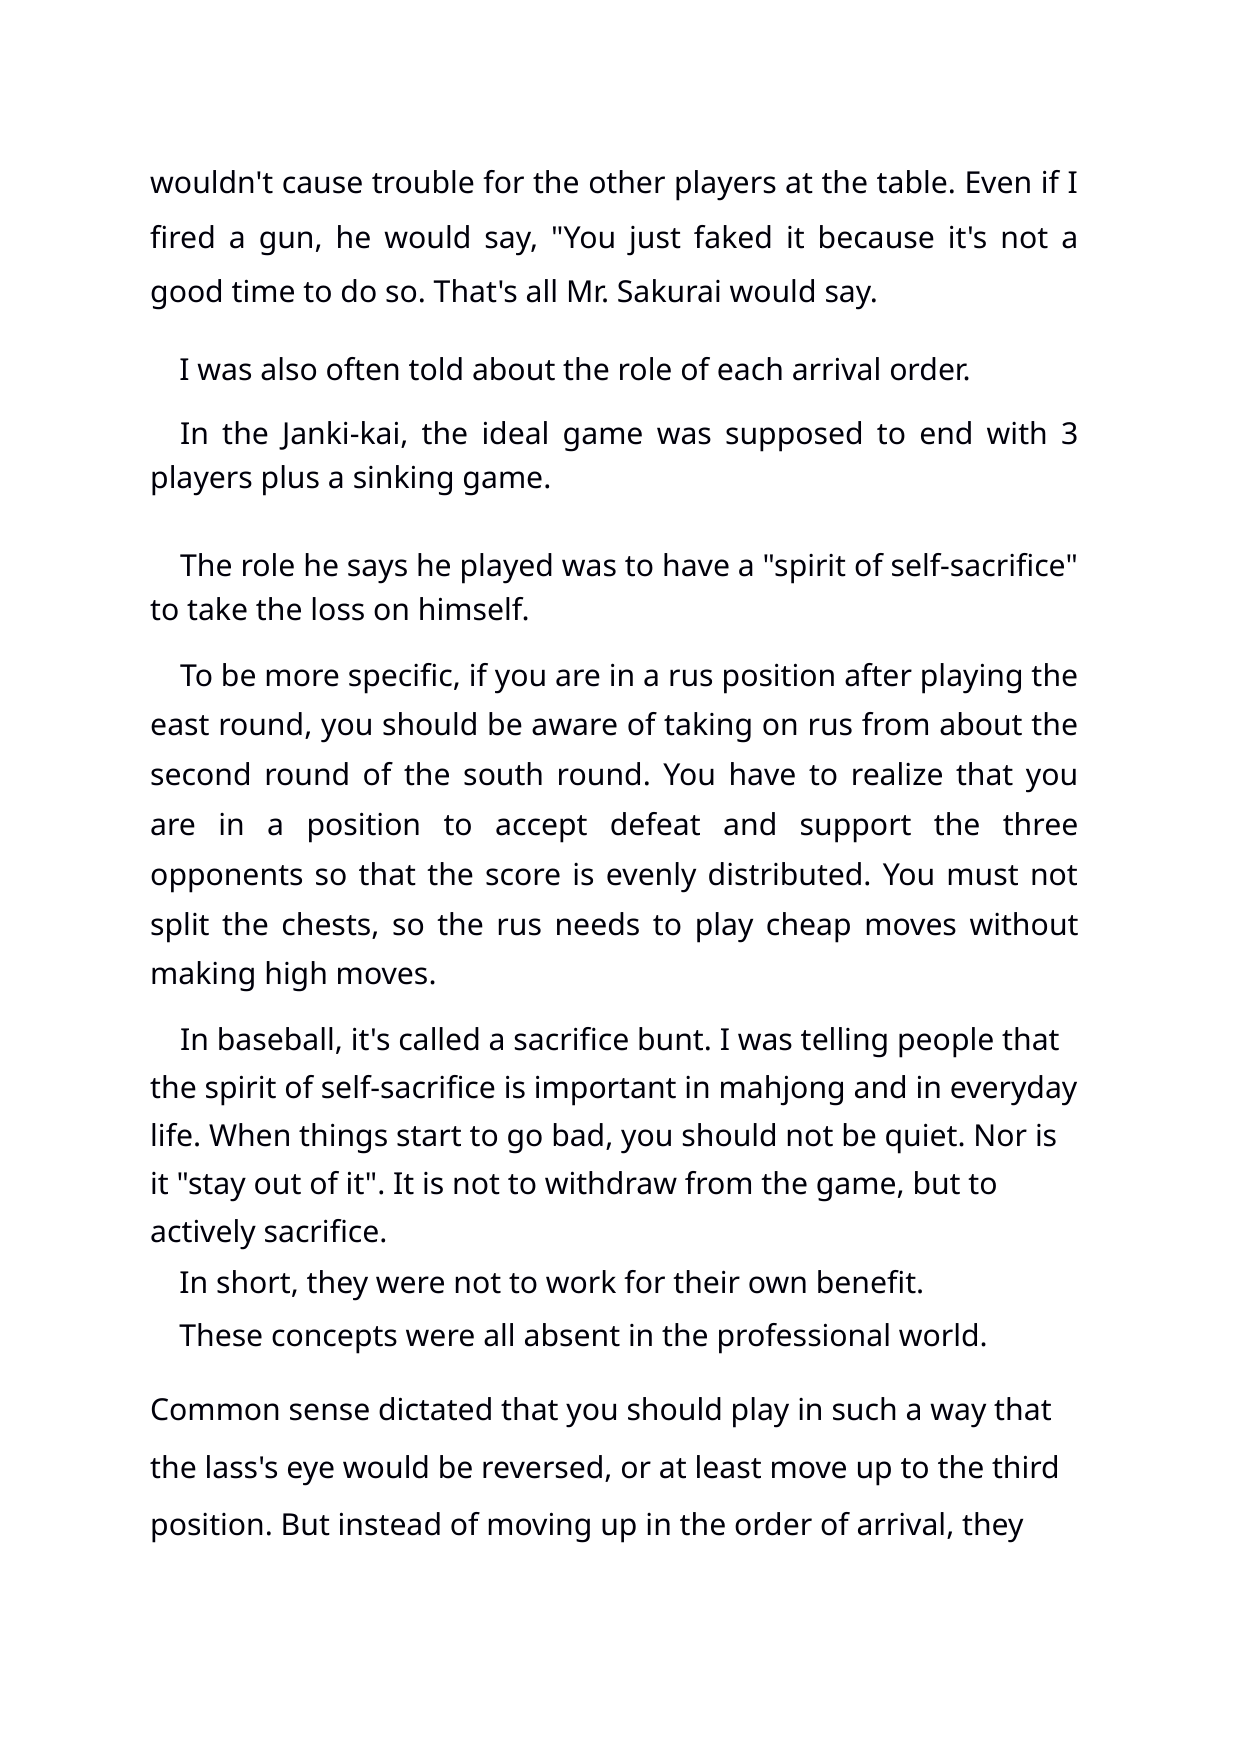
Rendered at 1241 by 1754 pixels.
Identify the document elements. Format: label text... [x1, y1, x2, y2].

text Common sense dictated that you should play in such a way that the lass's eye would be reversed, or at least move up to the third position. But instead of moving up in the order of arrival, they [150, 1375, 1079, 1547]
text In short, they were not to work for their own benefit. [179, 1270, 1090, 1300]
text In baseball, it's called a sacrifice bunt. I was telling people that the spirit of self-sacrifice is important in mahjong and in everyday life. When things start to go bad, you should not be quiet. Nor is it "stay out of it". It is not to withdraw from the game, but to actively sacrifice. [150, 1011, 1079, 1253]
text The role he says he played was to have a "spirit of self-sacrifice" to take the loss on himself. [150, 541, 1079, 629]
text wouldn't cause trouble for the other players at the table. Even if I fired a gun, he would say, "You just faked it because it's not a good time to do so. That's all Mr. Sakurai would say. [150, 150, 1079, 314]
text I was also often told about the role of each arrival order. [179, 356, 1090, 387]
text These concepts were all absent in the professional world. [179, 1322, 1090, 1353]
text In the Janki-kai, the ideal game was supposed to end with 3 players plus a sinking game. [150, 409, 1079, 497]
text To be more specific, if you are in a rus position after playing the east round, you should be aware of taking on rus from about the second round of the south round. You have to realize that you are in a position to accept defeat and support the three opponents so that the score is evenly distributed. You must not split the chests, so the rus needs to play cheap moves without making high moves. [150, 646, 1079, 995]
